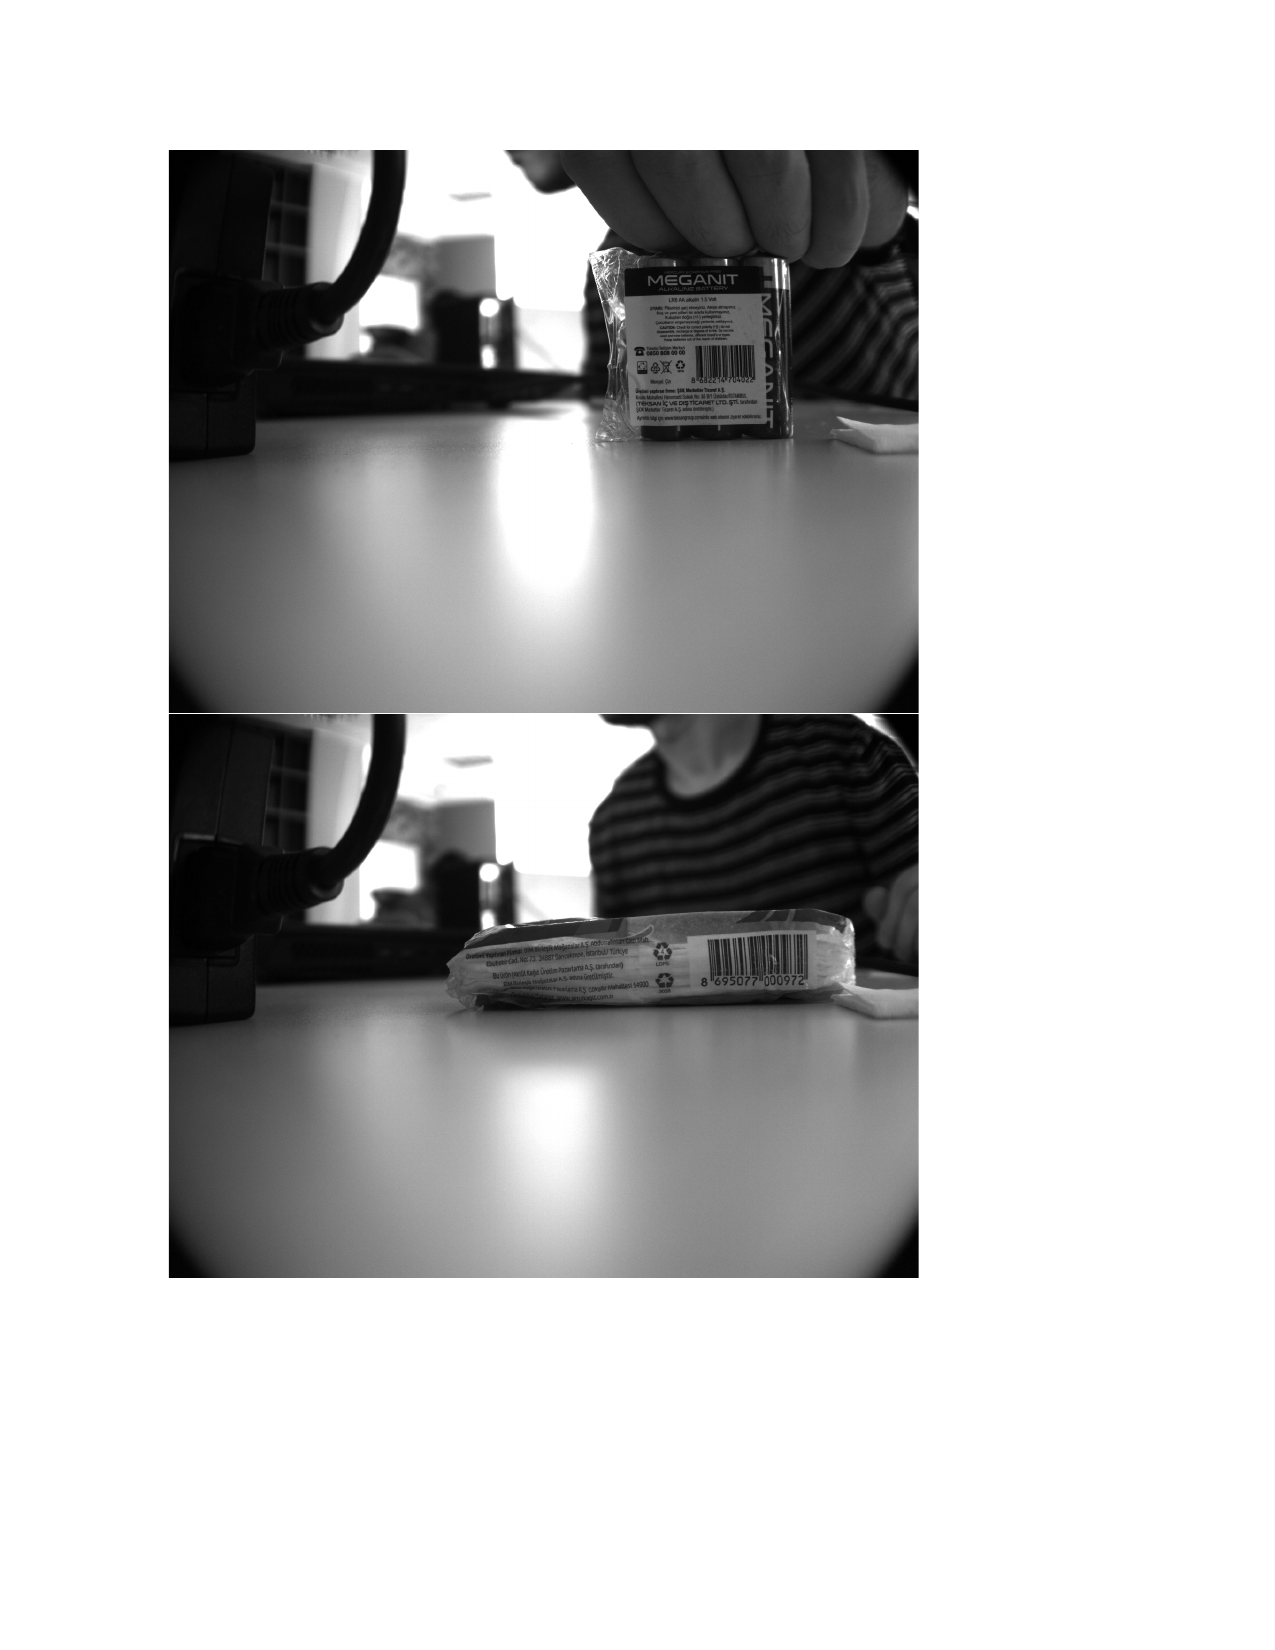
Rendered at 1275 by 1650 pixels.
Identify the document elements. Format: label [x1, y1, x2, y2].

picture [168, 150, 919, 713]
picture [168, 714, 919, 1278]
